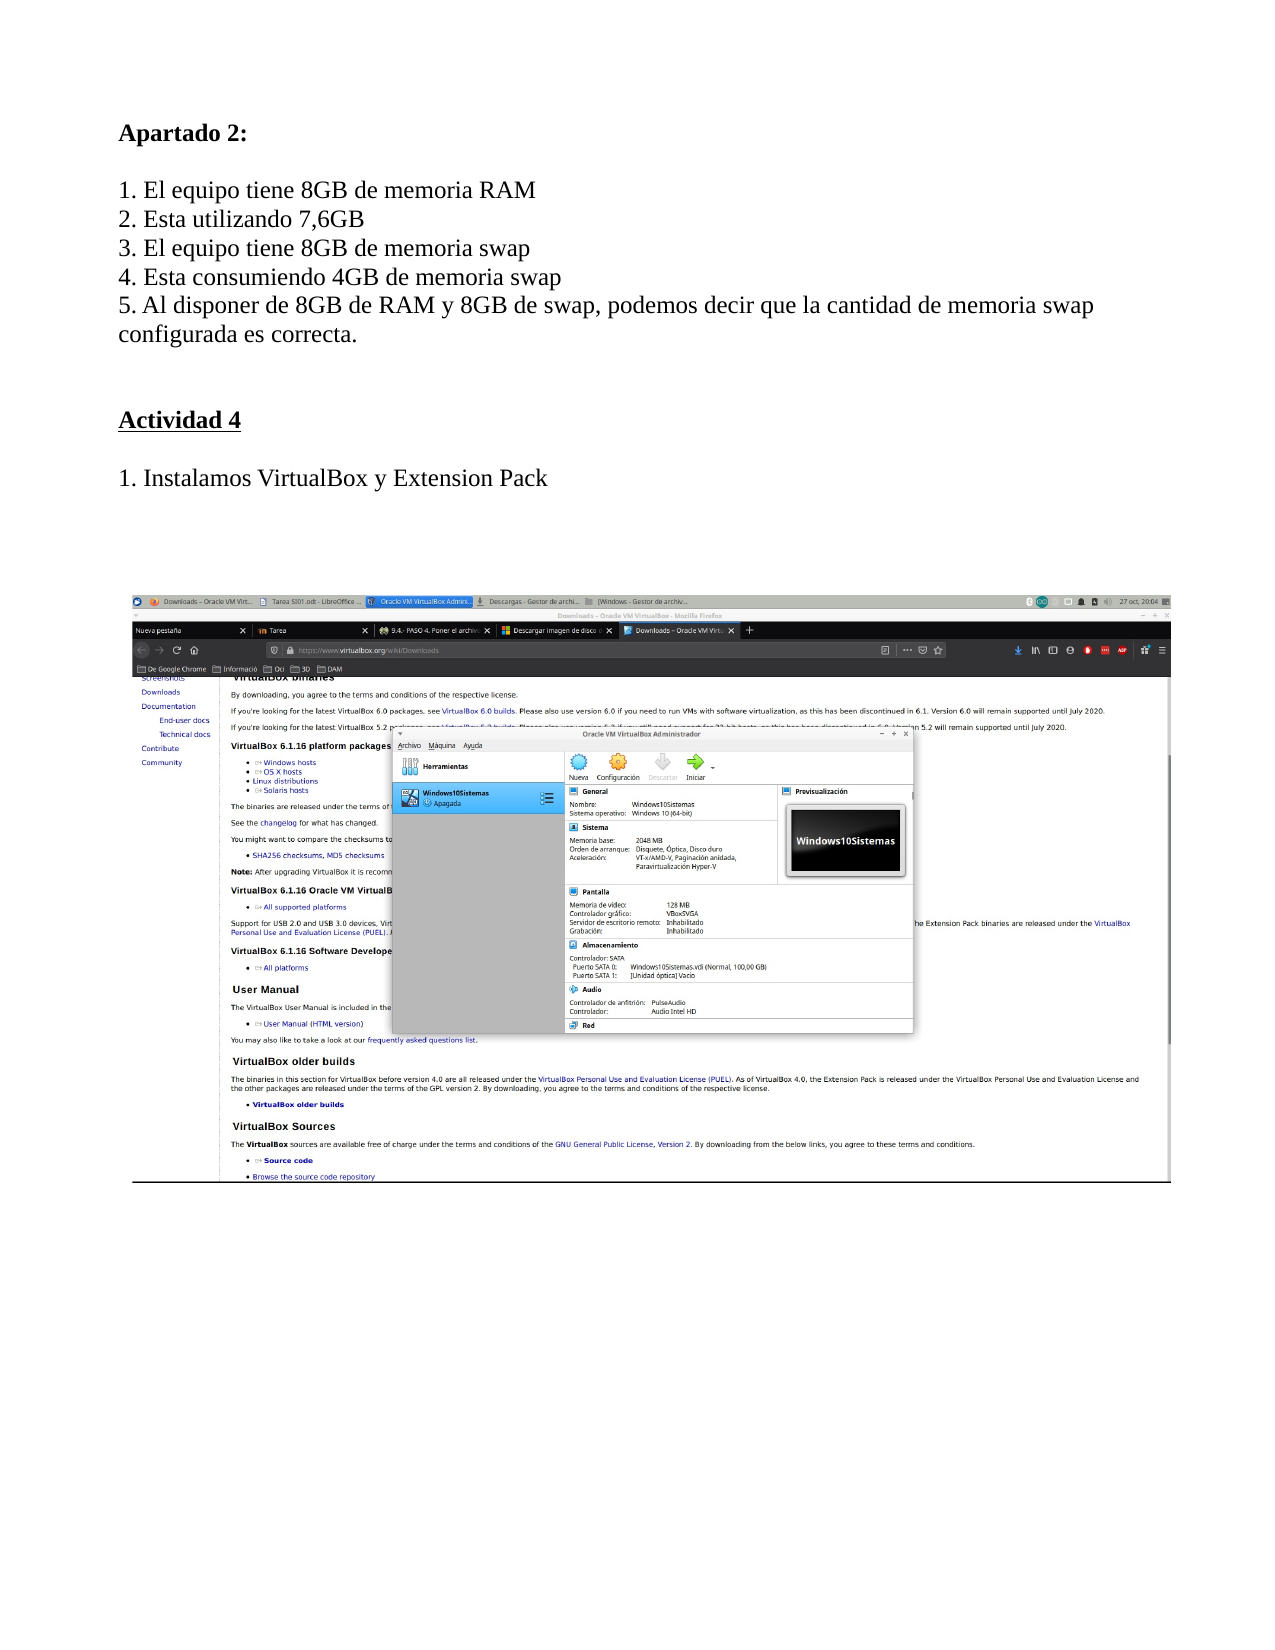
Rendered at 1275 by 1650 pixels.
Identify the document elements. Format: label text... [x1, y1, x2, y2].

text 1. El equipo tiene 8GB de memoria RAM [118, 176, 1157, 204]
text 3. El equipo tiene 8GB de memoria swap [118, 233, 1157, 262]
text 1. Instalamos VirtualBox y Extension Pack [118, 463, 1157, 492]
text 2. Esta utilizando 7,6GB [118, 204, 1157, 233]
text 5. Al disponer de 8GB de RAM y 8GB de swap, podemos decir que la cantidad de memoria swap configurada es correcta. [118, 291, 1157, 348]
text Actividad 4 [118, 406, 1157, 434]
picture [132, 595, 1171, 1183]
text Apartado 2: [118, 118, 1157, 147]
text 4. Esta consumiendo 4GB de memoria swap [118, 262, 1157, 291]
